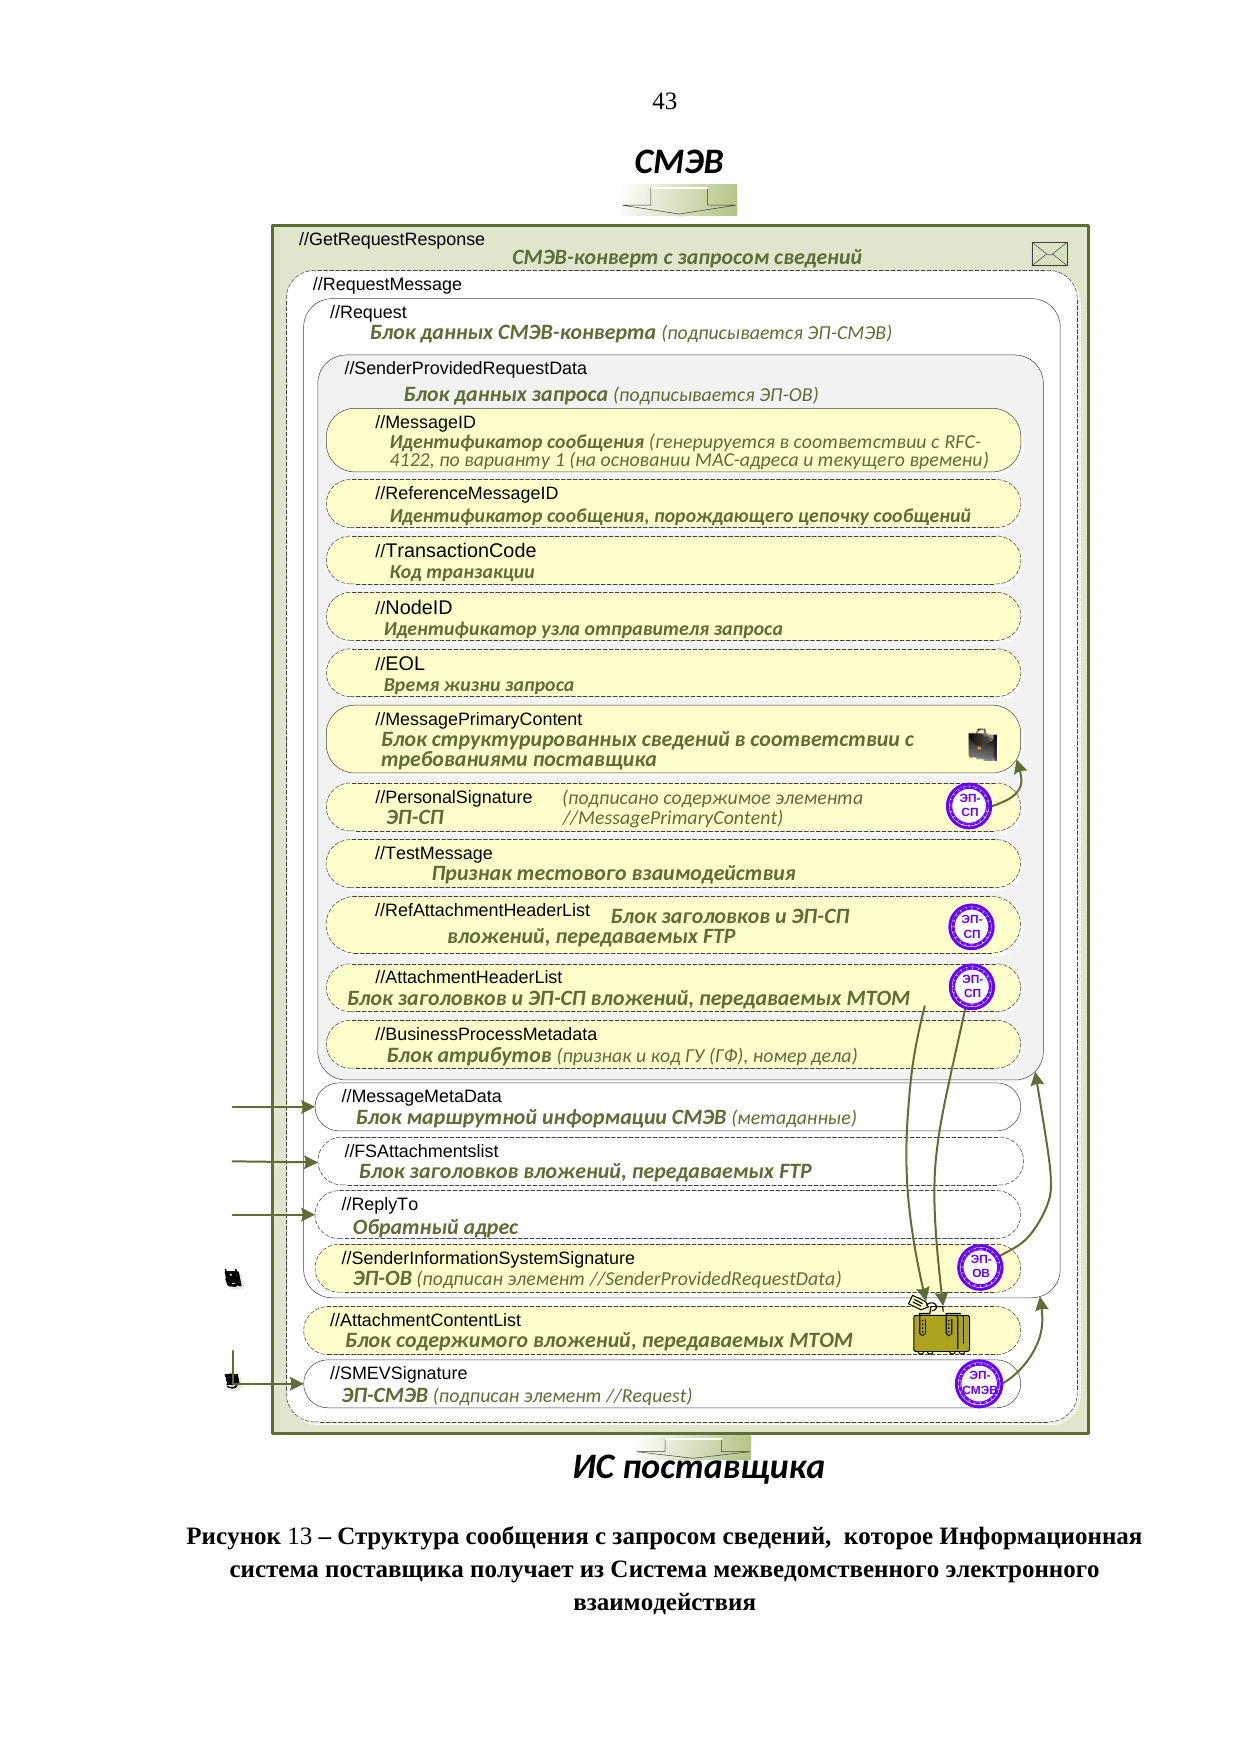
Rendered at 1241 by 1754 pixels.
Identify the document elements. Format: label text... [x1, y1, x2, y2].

text Рисунок 13 – Структура сообщения с запросом сведений, которое Информационная система поставщика получает из Система межведомственного электронного взаимодействия [177, 1521, 1152, 1616]
